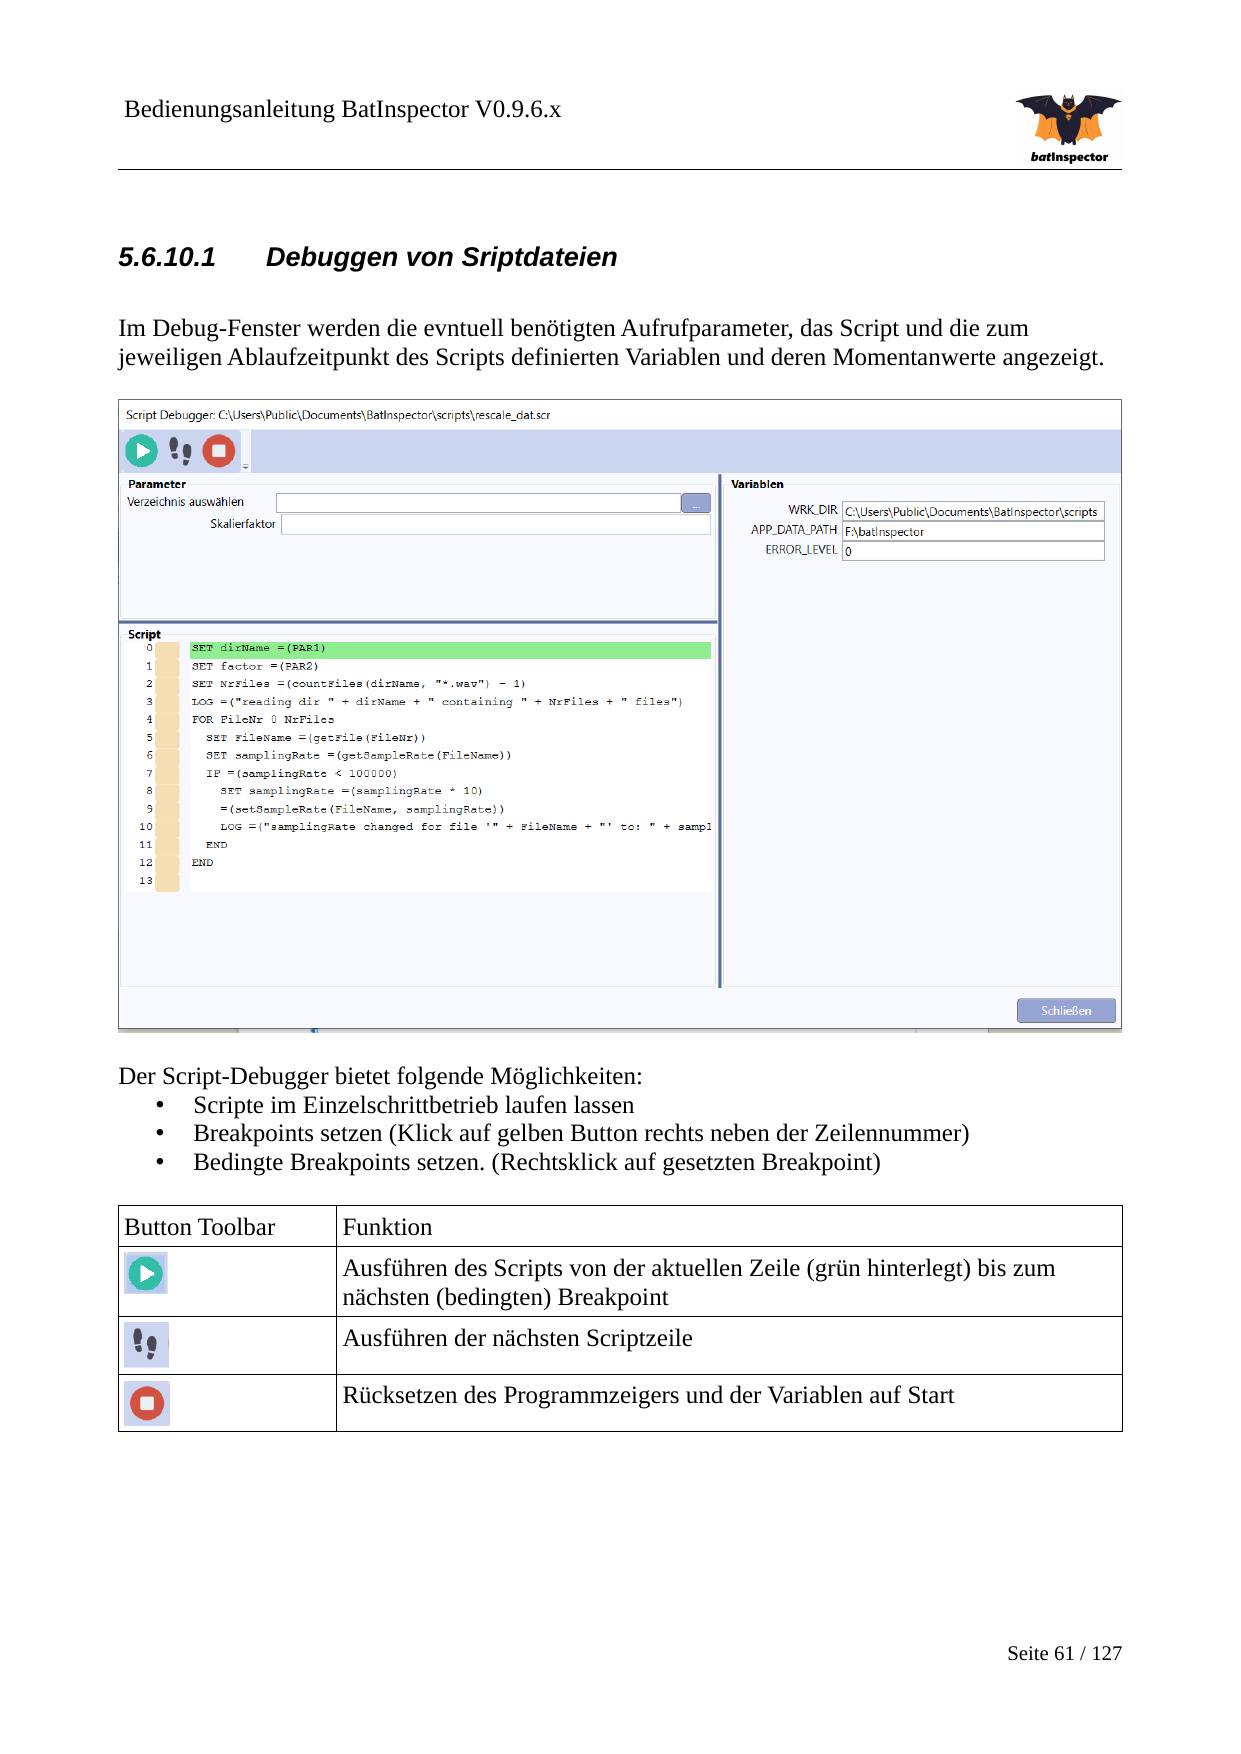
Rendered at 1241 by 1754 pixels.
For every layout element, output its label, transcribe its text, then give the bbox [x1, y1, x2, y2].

text Der Script-Debugger bietet folgende Möglichkeiten: [118, 1061, 1122, 1090]
table_cell [119, 1317, 336, 1373]
table_cell [119, 1375, 336, 1431]
picture [123, 1380, 171, 1426]
subtitle Debuggen von Sriptdateien [118, 241, 1122, 272]
table_cell Ausführen des Scripts von der aktuellen Zeile (grün hinterlegt) bis zum nächsten (bedingten) Breakpoint [337, 1247, 1122, 1316]
list Bedingte Breakpoints setzen. (Rechtsklick auf gesetzten Breakpoint) [156, 1147, 1122, 1176]
text Im Debug-Fenster werden die evntuell benötigten Aufrufparameter, das Script und die zum jeweiligen Ablaufzeitpunkt des Scripts definierten Variablen und deren Momentanwerte angezeigt. [118, 313, 1122, 371]
picture [123, 1322, 169, 1368]
table_cell Ausführen der nächsten Scriptzeile [337, 1317, 1122, 1373]
list Scripte im Einzelschrittbetrieb laufen lassen [156, 1090, 1122, 1118]
list Breakpoints setzen (Klick auf gelben Button rechts neben der Zeilennummer) [156, 1118, 1122, 1147]
table_cell [119, 1247, 336, 1316]
picture [123, 1252, 168, 1294]
picture [118, 399, 1123, 1033]
picture [1015, 88, 1125, 165]
table_header Funktion [337, 1206, 1122, 1246]
table_cell Rücksetzen des Programmzeigers und der Variablen auf Start [337, 1375, 1122, 1431]
table_header Button Toolbar [119, 1206, 336, 1246]
